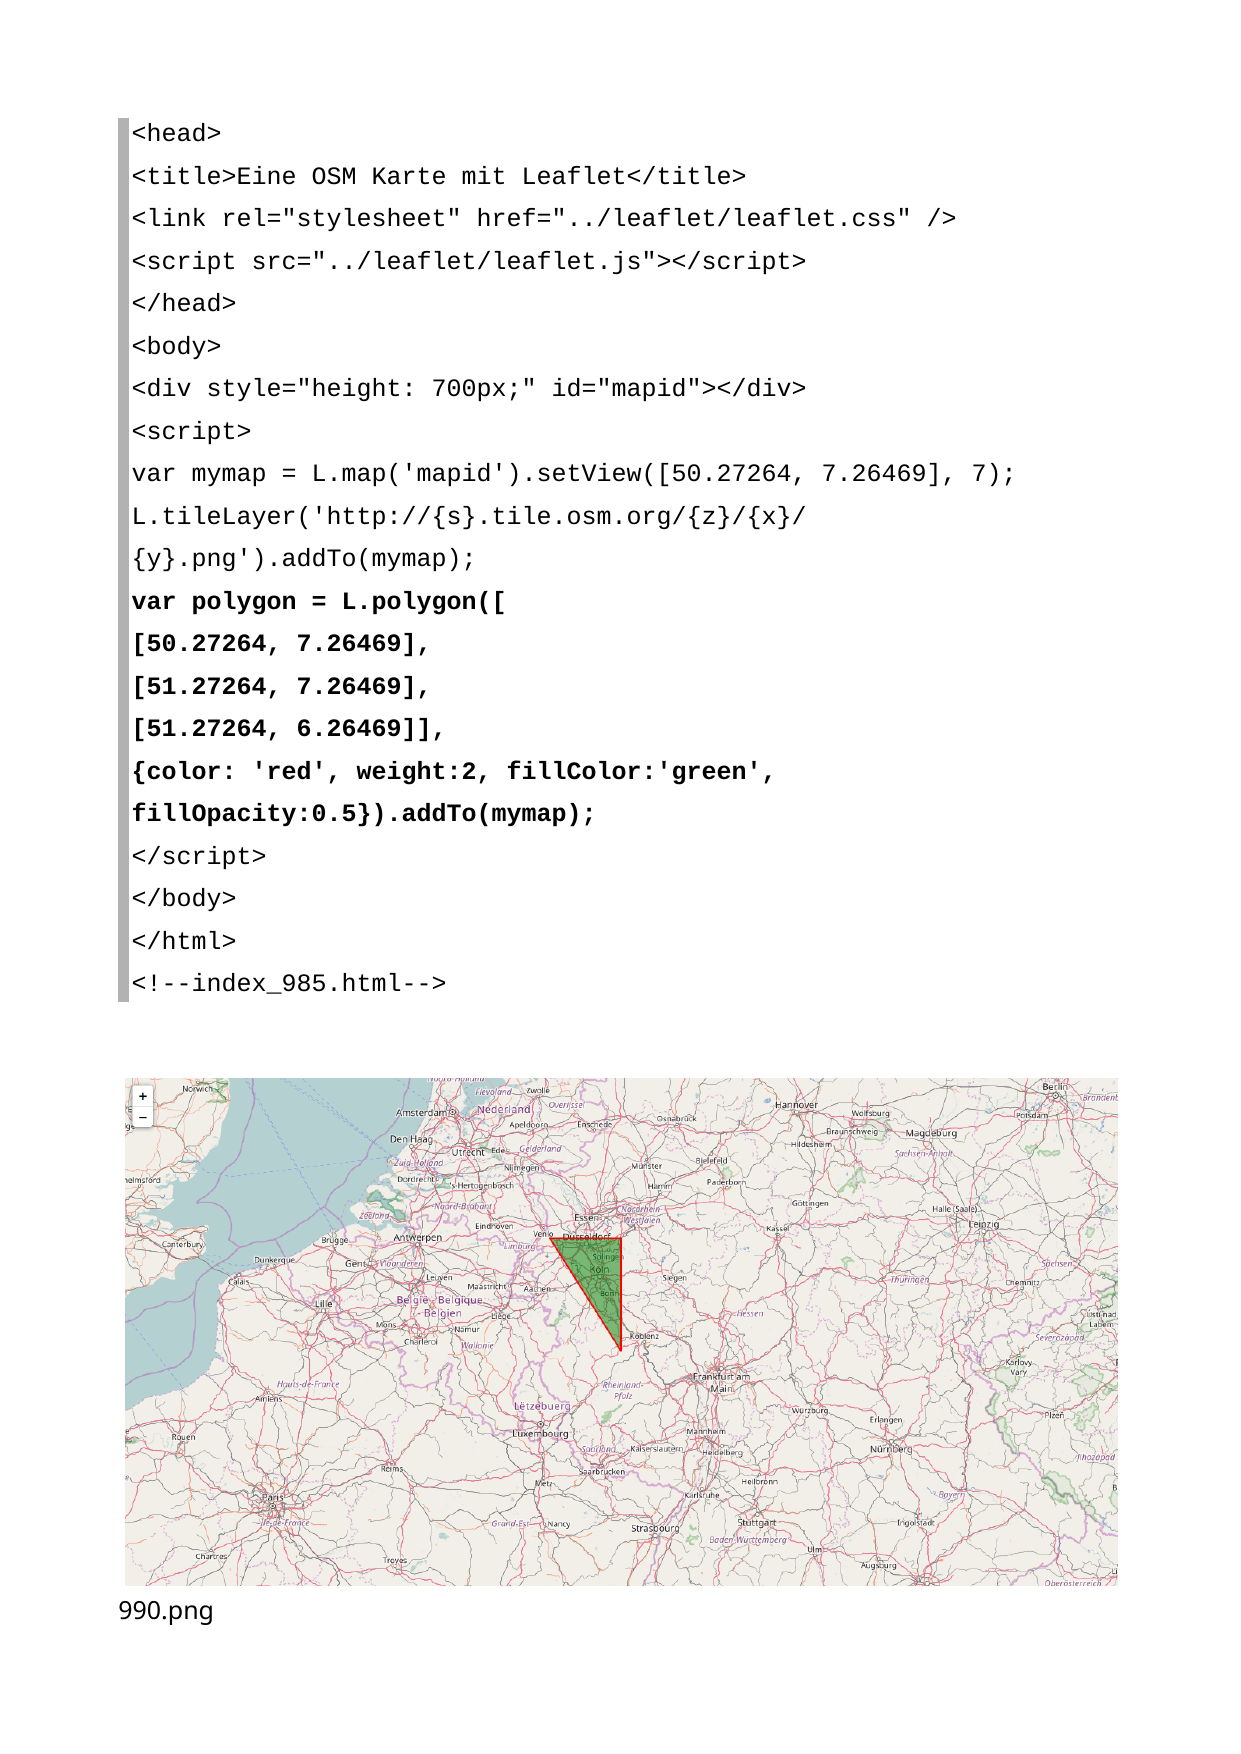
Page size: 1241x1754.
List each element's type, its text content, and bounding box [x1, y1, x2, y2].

text <script> [129, 416, 1122, 447]
text </script> [129, 841, 1122, 872]
text <script src="../leaflet/leaflet.js"></script> [129, 246, 1122, 277]
picture [118, 1071, 1123, 1586]
text </html> [129, 926, 1122, 957]
text [51.27264, 7.26469], [129, 671, 1122, 702]
text </body> [129, 883, 1122, 914]
text [50.27264, 7.26469], [129, 628, 1122, 659]
text <link rel="stylesheet" href="../leaflet/leaflet.css" /> [129, 203, 1122, 234]
text <head> [129, 118, 1122, 149]
text 990.png [118, 1586, 1122, 1626]
text </head> [129, 288, 1122, 319]
text L.tileLayer('http://{s}.tile.osm.org/{z}/{x}/{y}.png').addTo(mymap); [129, 501, 1122, 574]
text var polygon = L.polygon([ [129, 586, 1122, 617]
text <!--index_985.html--> [129, 968, 1122, 1002]
text <title>Eine OSM Karte mit Leaflet</title> [129, 161, 1122, 192]
text <div style="height: 700px;" id="mapid"></div> [129, 373, 1122, 404]
text {color: 'red', weight:2, fillColor:'green', fillOpacity:0.5}).addTo(mymap); [129, 756, 1122, 829]
text <body> [129, 331, 1122, 362]
text var mymap = L.map('mapid').setView([50.27264, 7.26469], 7); [129, 458, 1122, 489]
text [51.27264, 6.26469]], [129, 713, 1122, 744]
